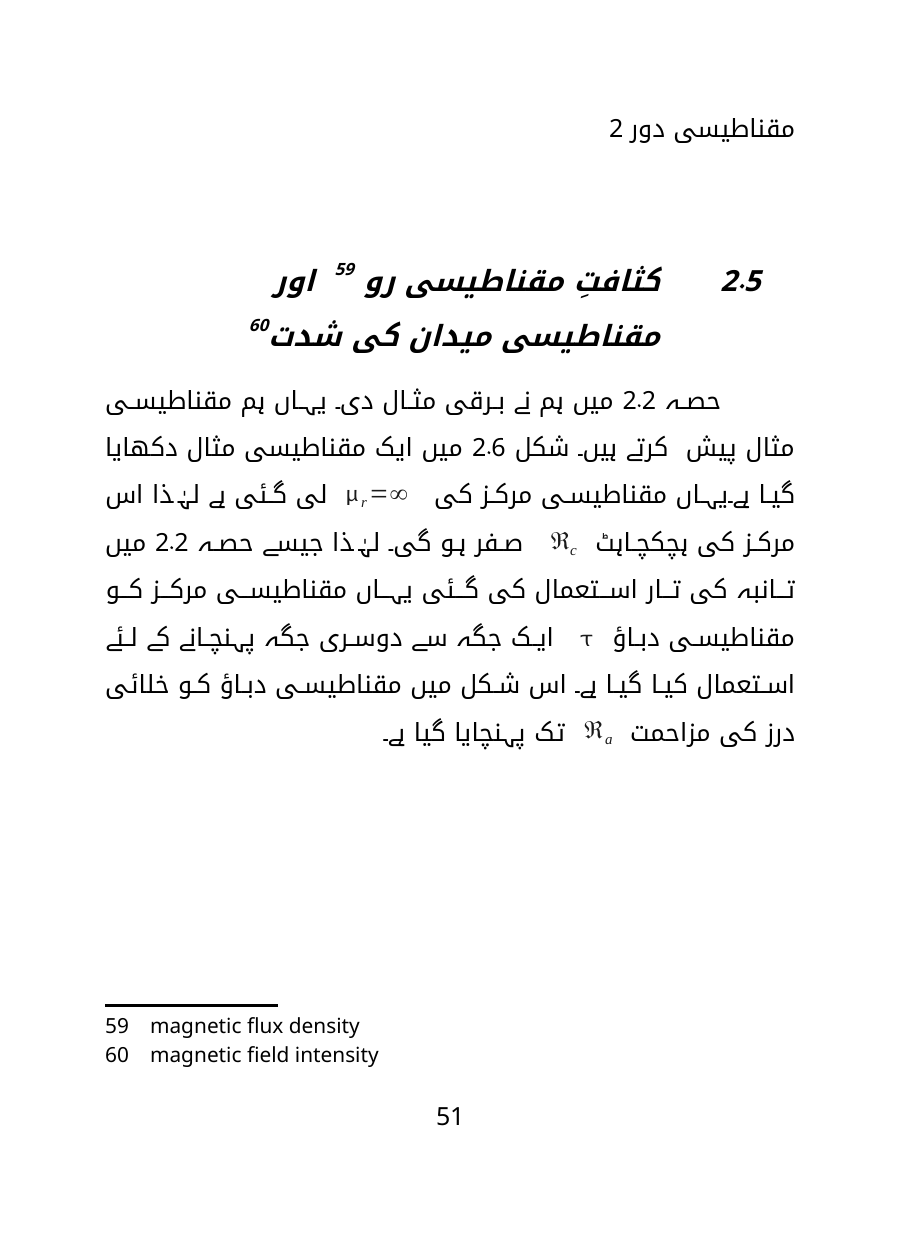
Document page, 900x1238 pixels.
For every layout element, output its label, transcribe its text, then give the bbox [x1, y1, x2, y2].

text حصہ 2.2 میں ہم نے برقی مثال دی۔ یہاں ہم مقناطیسی مثال پیش کرتے ہیں۔ شکل 2.6 میں ایک مقناطیسی مثال دکھایا گیا ہے۔یہاں مقناطیسی مرکز کی لی گئی ہے لہٰذا اس مرکز کی ہچکچاہٹ صفر ہو گی۔ لہٰذا جیسے حصہ 2.2 میں تانبہ کی تار استعمال کی گئی یہاں مقناطیسی مرکز کو مقناطیسی دباؤ ایک جگہ سے دوسری جگہ پہنچانے کے لئے استعمال کیا گیا ہے۔ اس شکل میں مقناطیسی دباؤ کو خلائی درز کی مزاحمتتک پہنچایا گیا ہے۔ [105, 377, 795, 756]
subtitle کثافتِ مقناطیسی رو اور مقناطیسی میدان کی شدت [105, 254, 720, 364]
list magnetic flux density [105, 1012, 795, 1040]
list magnetic field intensity [105, 1040, 795, 1068]
